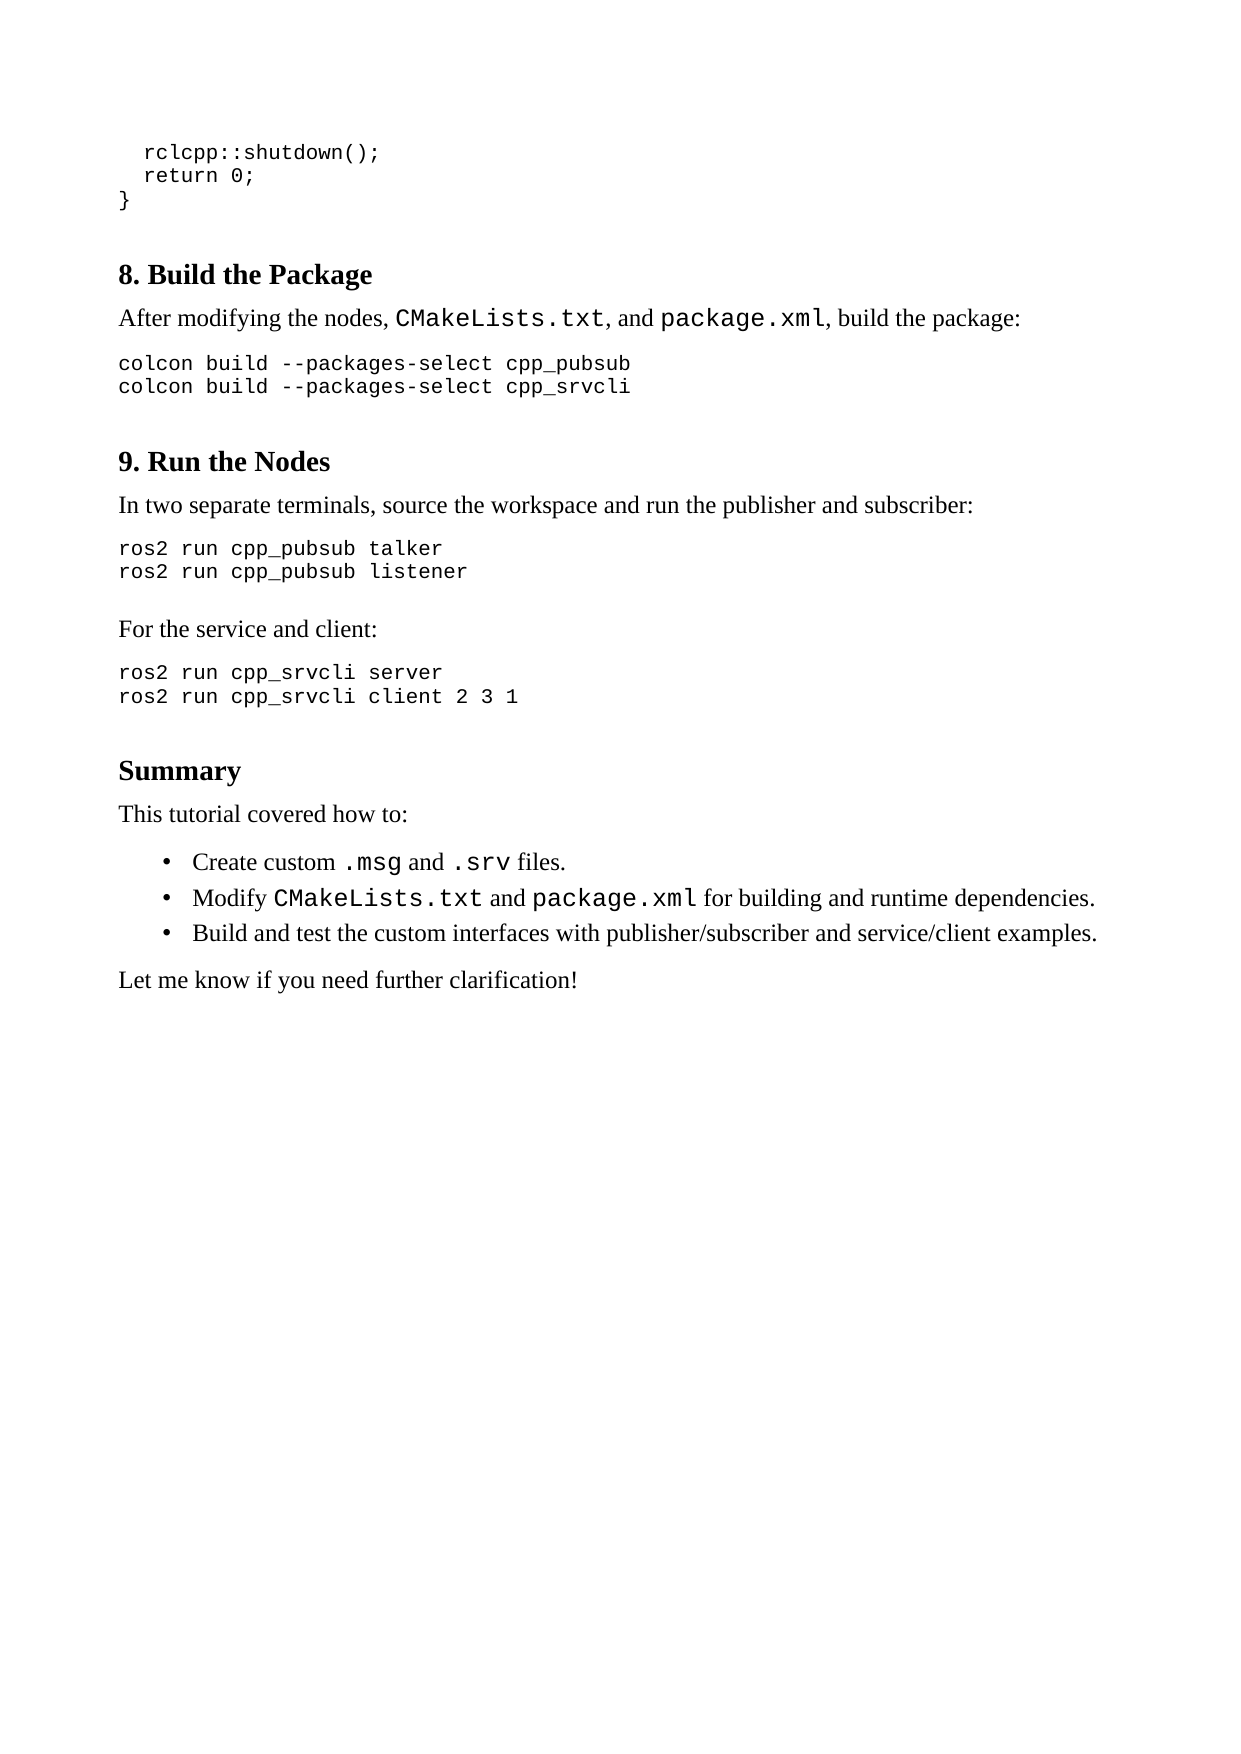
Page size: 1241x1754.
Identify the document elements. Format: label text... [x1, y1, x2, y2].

subtitle 9. Run the Nodes [118, 444, 1122, 478]
text After modifying the nodes, CMakeLists.txt, and package.xml, build the package: [118, 303, 1122, 334]
list Create custom .msg and .srv files. [162, 847, 1122, 878]
text } [118, 189, 1122, 213]
subtitle Summary [118, 753, 1122, 787]
list Modify CMakeLists.txt and package.xml for building and runtime dependencies. [162, 883, 1122, 913]
list Build and test the custom interfaces with publisher/subscriber and service/client examples. [162, 918, 1122, 947]
subtitle 8. Build the Package [118, 257, 1122, 290]
text rclcpp::shutdown(); [118, 142, 1122, 165]
text In two separate terminals, source the workspace and run the publisher and subscriber: [118, 490, 1122, 519]
text ros2 run cpp_pubsub talker [118, 538, 1122, 561]
text ros2 run cpp_srvcli server [118, 662, 1122, 686]
text This tutorial covered how to: [118, 799, 1122, 828]
text For the service and client: [118, 614, 1122, 643]
text colcon build --packages-select cpp_pubsub [118, 353, 1122, 376]
text ros2 run cpp_srvcli client 2 3 1 [118, 686, 1122, 709]
text Let me know if you need further clarification! [118, 966, 1122, 994]
text ros2 run cpp_pubsub listener [118, 561, 1122, 585]
text return 0; [118, 165, 1122, 189]
text colcon build --packages-select cpp_srvcli [118, 376, 1122, 400]
